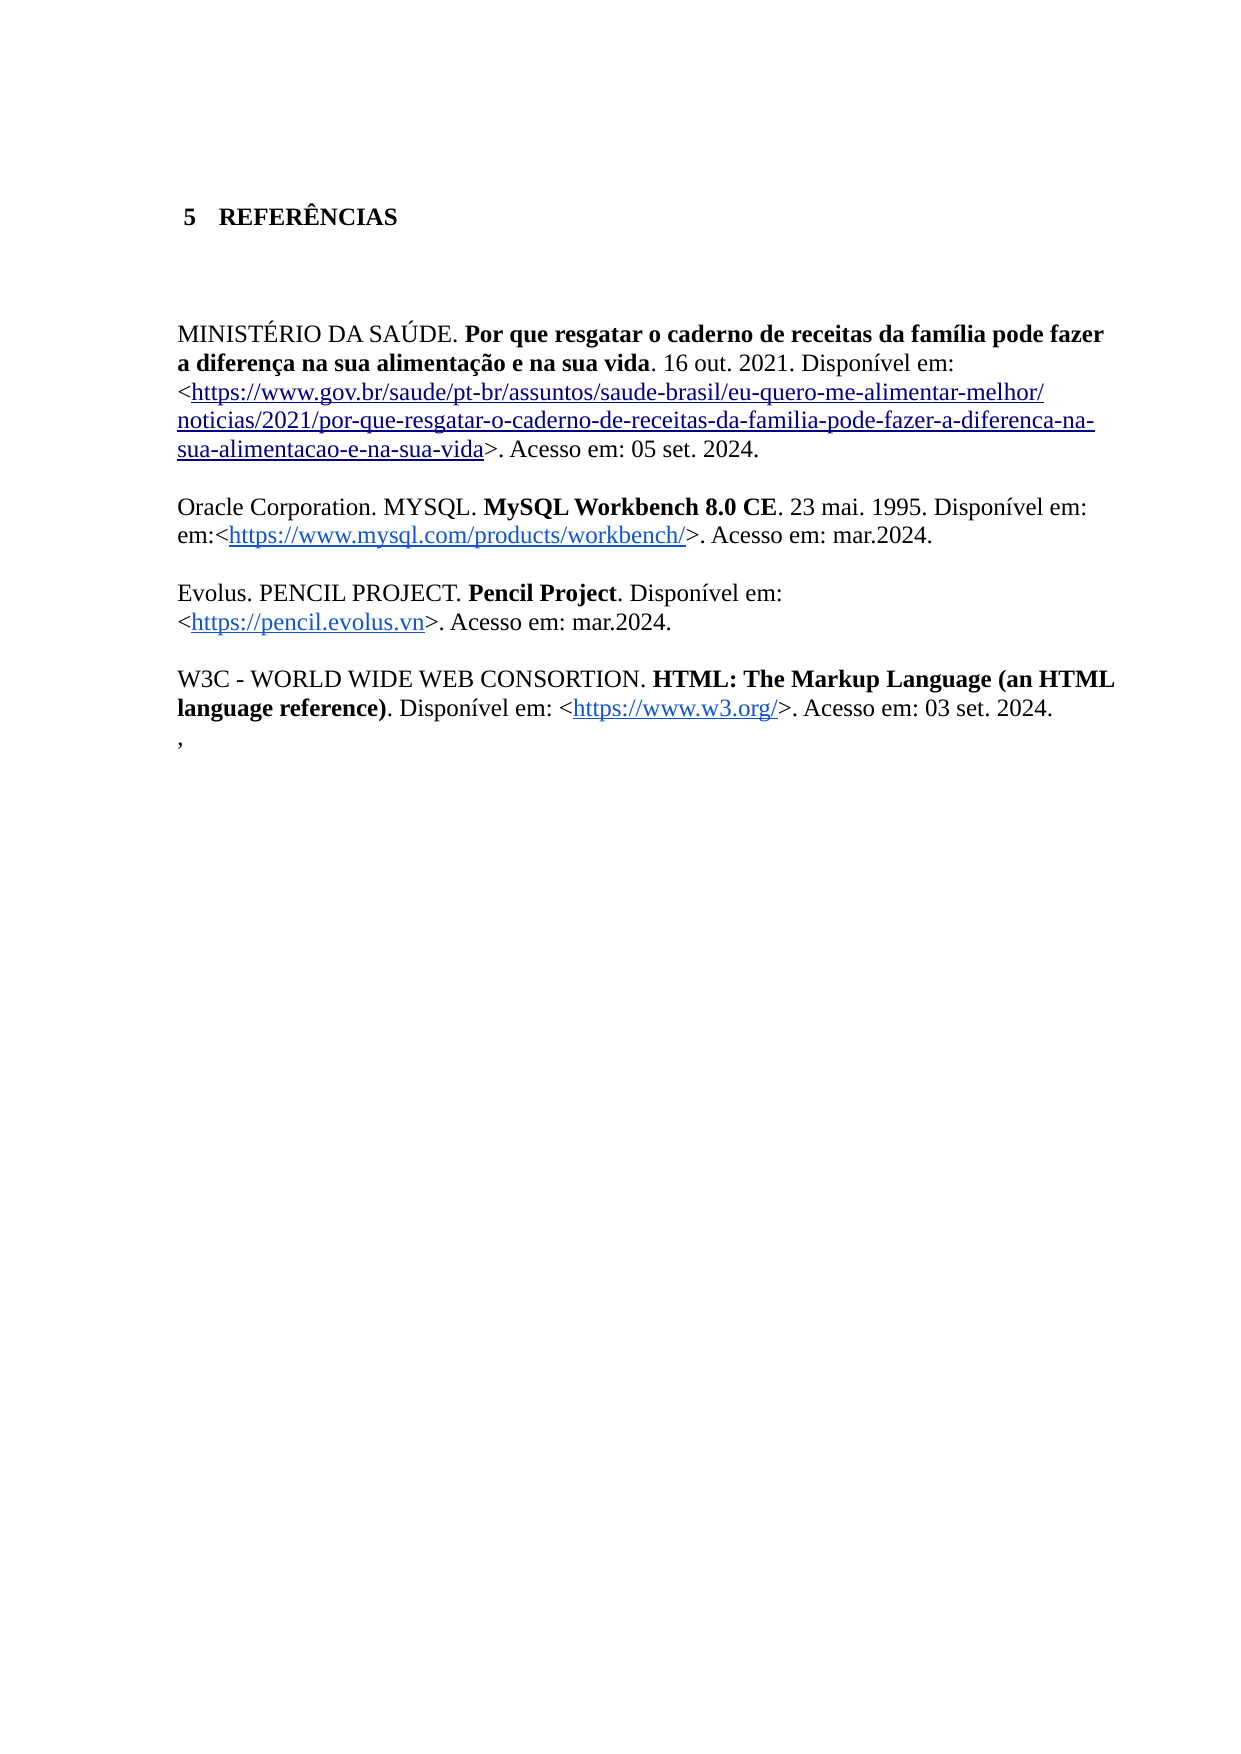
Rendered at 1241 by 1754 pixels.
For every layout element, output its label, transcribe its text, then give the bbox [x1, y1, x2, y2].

text <https://www.gov.br/saude/pt-br/assuntos/saude-brasil/eu-quero-me-alimentar-melhor/noticias/2021/por-que-resgatar-o-caderno-de-receitas-da-familia-pode-fazer-a-diferenca-na-sua-alimentacao-e-na-sua-vida>. Acesso em: 05 set. 2024. [177, 377, 1122, 463]
text , [177, 722, 1122, 750]
text Oracle Corporation. MYSQL. MySQL Workbench 8.0 CE. 23 mai. 1995. Disponível em: em:<https://www.mysql.com/products/workbench/>. Acesso em: mar.2024. [177, 492, 1122, 549]
text <https://pencil.evolus.vn>. Acesso em: mar.2024. [177, 607, 1122, 635]
text Evolus. PENCIL PROJECT. Pencil Project. Disponível em: [177, 578, 1122, 607]
text MINISTÉRIO DA SAÚDE. Por que resgatar o caderno de receitas da família pode fazer a diferença na sua alimentação e na sua vida. 16 out. 2021. Disponível em: [177, 319, 1122, 377]
subtitle REFERÊNCIAS [177, 202, 1122, 231]
text W3C - WORLD WIDE WEB CONSORTION. HTML: The Markup Language (an HTML language reference). Disponível em: <https://www.w3.org/>. Acesso em: 03 set. 2024. [177, 664, 1122, 722]
